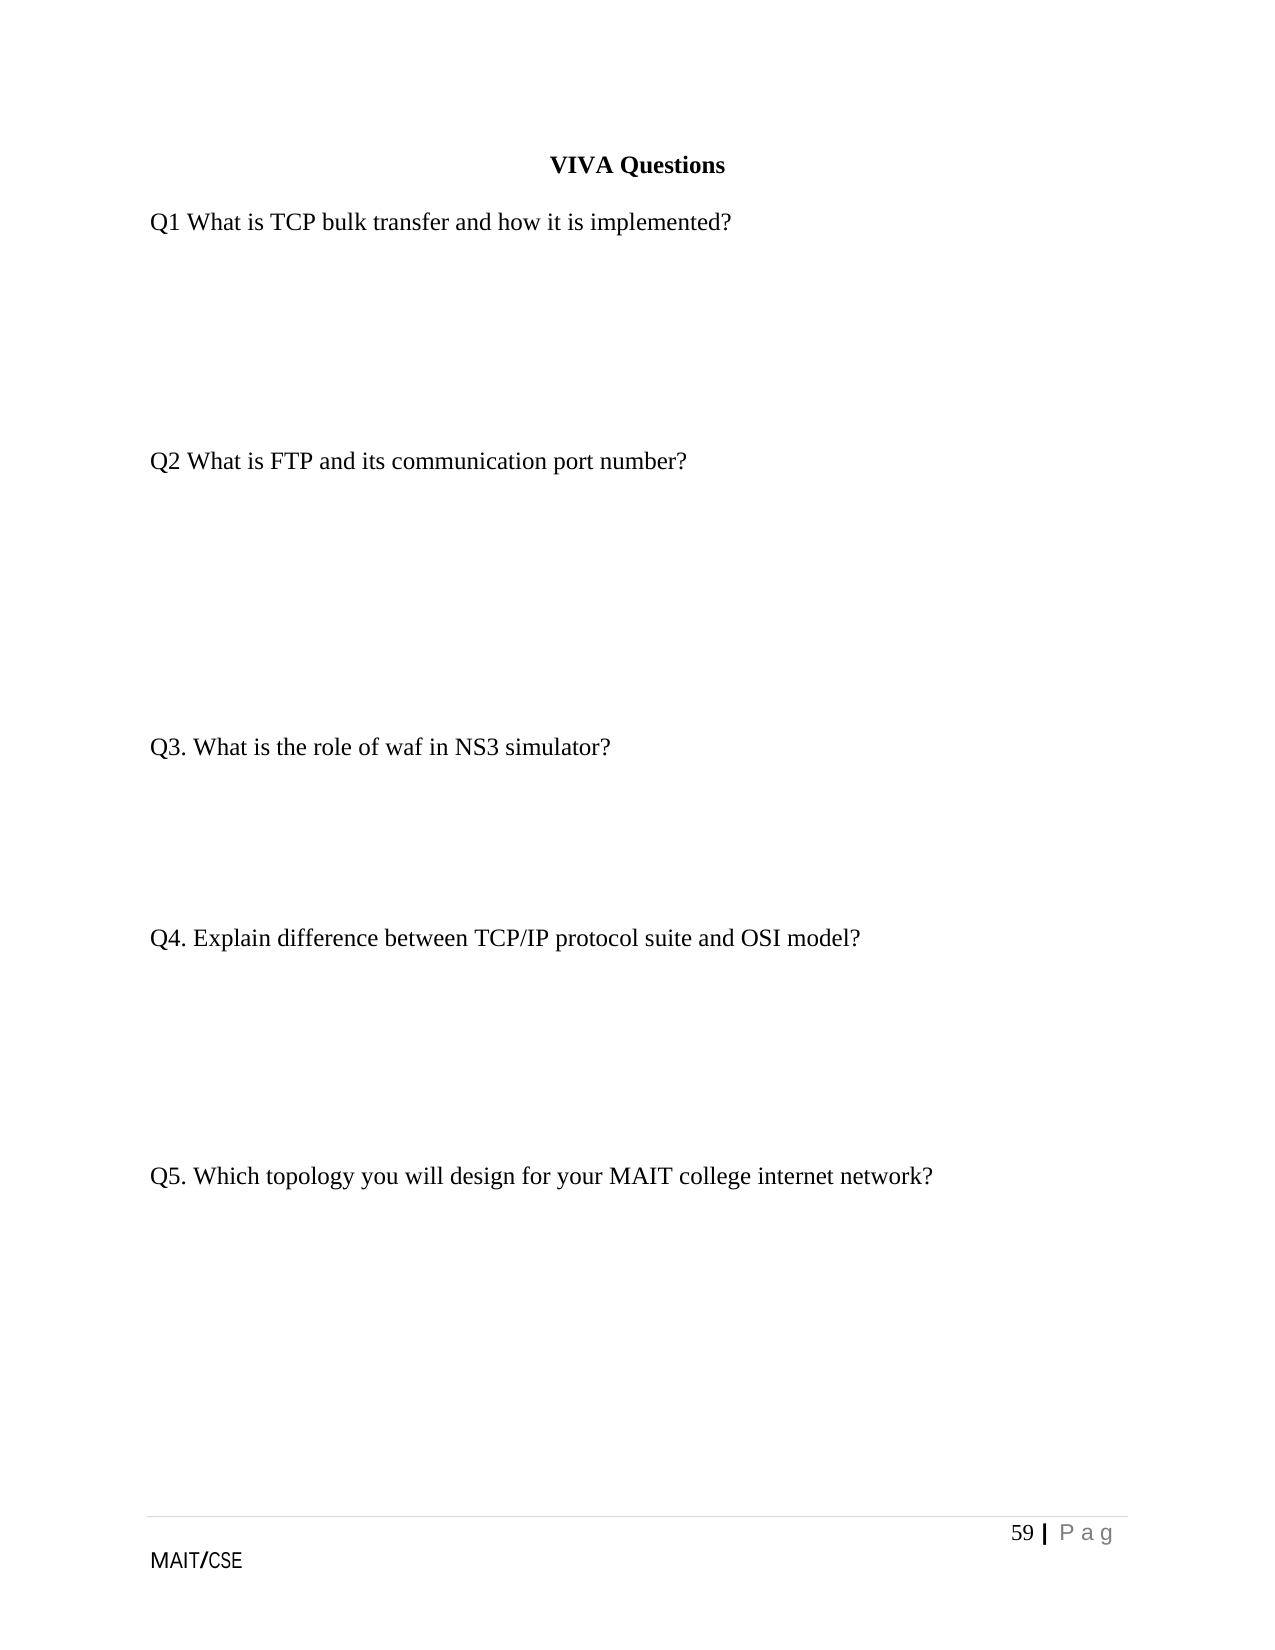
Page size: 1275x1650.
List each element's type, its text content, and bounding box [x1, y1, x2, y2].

text Q5. Which topology you will design for your MAIT college internet network? [150, 1161, 1212, 1190]
text Q1 What is TCP bulk transfer and how it is implemented? [150, 207, 1212, 236]
subtitle VIVA Questions [348, 150, 927, 179]
text Q4. Explain difference between TCP/IP protocol suite and OSI model? [150, 923, 1212, 951]
text Q2 What is FTP and its communication port number? [150, 446, 1212, 474]
text Q3. What is the role of waf in NS3 simulator? [150, 732, 1212, 761]
